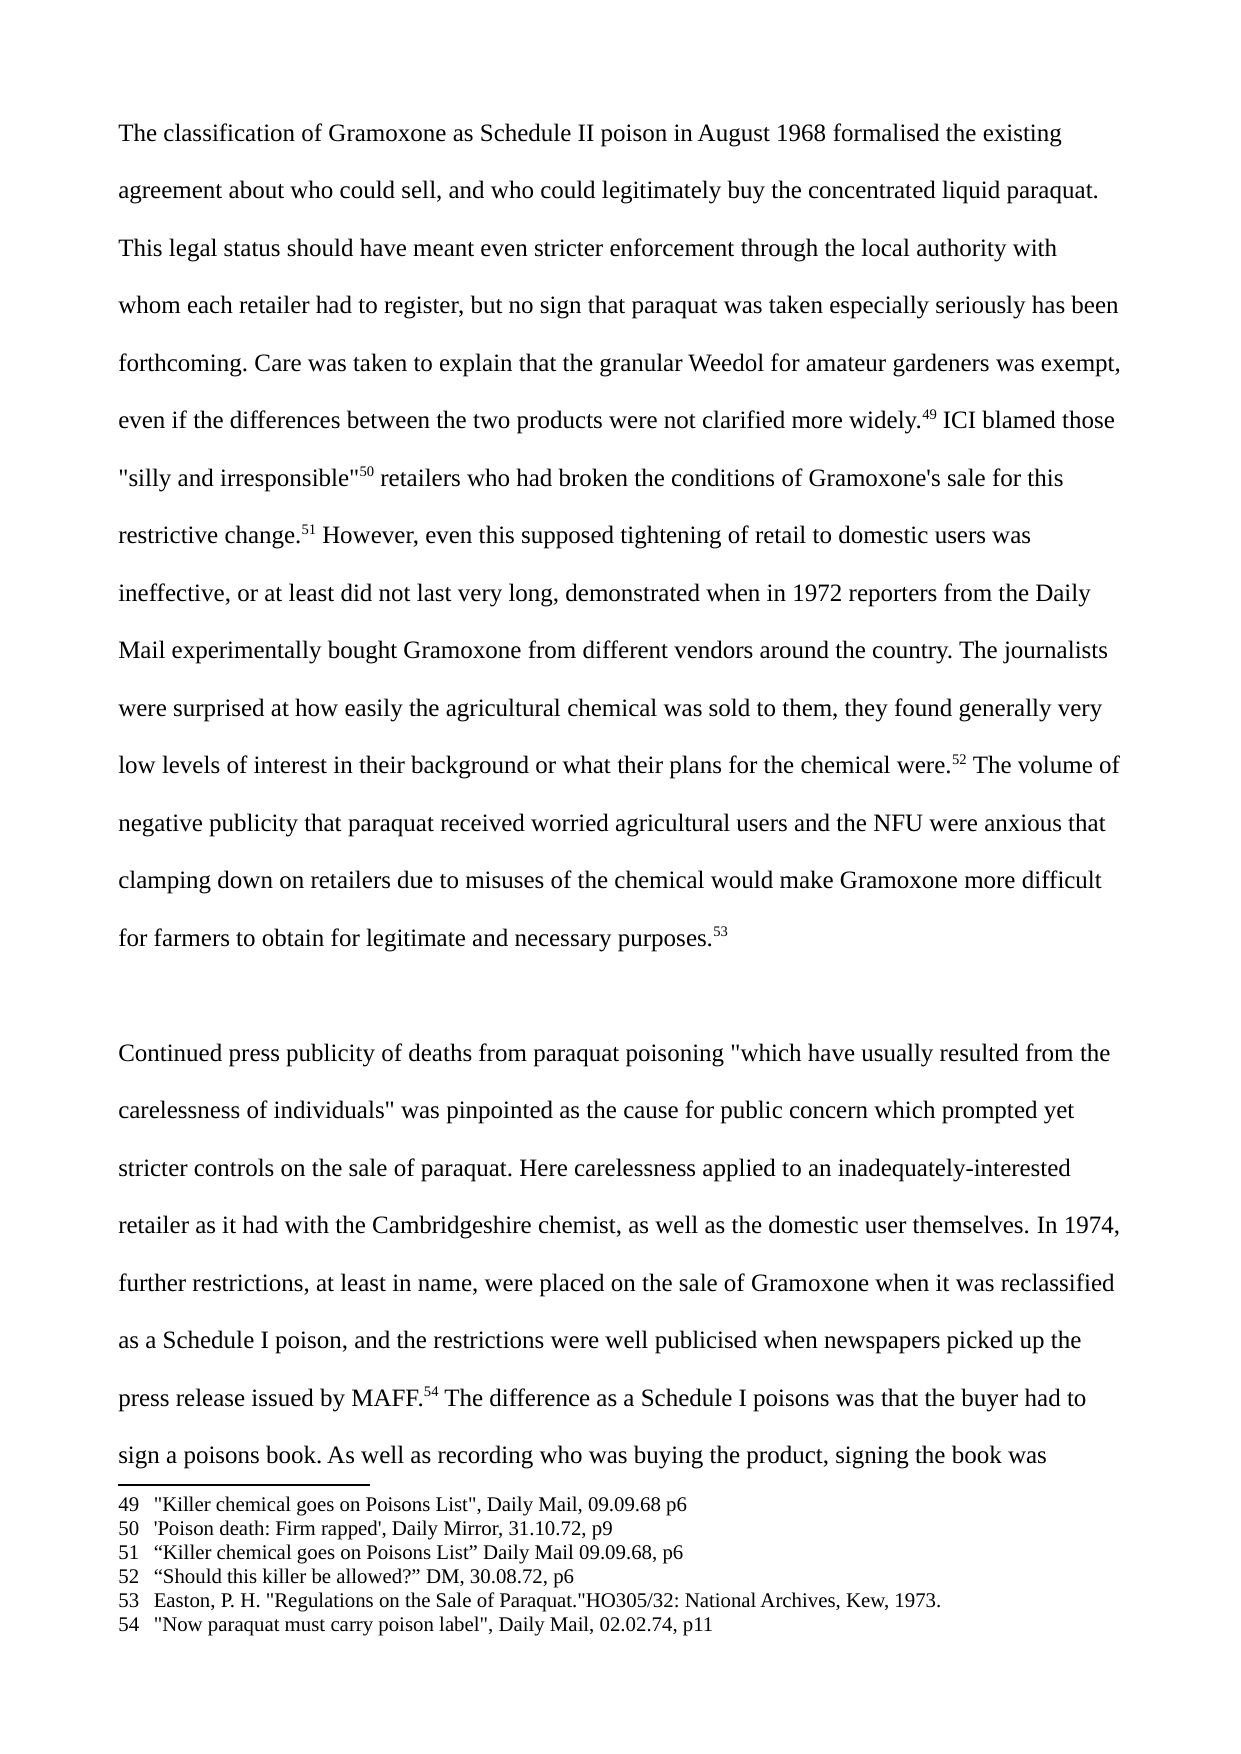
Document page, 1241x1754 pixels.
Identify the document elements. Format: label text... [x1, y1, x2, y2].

text Easton, P. H. "Regulations on the Sale of Paraquat."HO305/32: National Archives, Kew, 1973. [118, 1588, 1122, 1612]
text Continued press publicity of deaths from paraquat poisoning "which have usually resulted from the carelessness of individuals" was pinpointed as the cause for public concern which prompted yet stricter controls on the sale of paraquat. Here carelessness applied to an inadequately-interested retailer as it had with the Cambridgeshire chemist, as well as the domestic user themselves. In 1974, further restrictions, at least in name, were placed on the sale of Gramoxone when it was reclassified as a Schedule I poison, and the restrictions were well publicised when newspapers picked up the press release issued by MAFF. The difference as a Schedule I poisons was that the buyer had to sign a poisons book. As well as recording who was buying the product, signing the book was [118, 1038, 1122, 1469]
text 'Poison death: Firm rapped', Daily Mirror, 31.10.72, p9 [118, 1516, 1122, 1539]
text "Killer chemical goes on Poisons List", Daily Mail, 09.09.68 p6 [118, 1491, 1122, 1516]
text “Should this killer be allowed?” DM, 30.08.72, p6 [118, 1564, 1122, 1588]
text “Killer chemical goes on Poisons List” Daily Mail 09.09.68, p6 [118, 1539, 1122, 1564]
text The classification of Gramoxone as Schedule II poison in August 1968 formalised the existing agreement about who could sell, and who could legitimately buy the concentrated liquid paraquat. This legal status should have meant even stricter enforcement through the local authority with whom each retailer had to register, but no sign that paraquat was taken especially seriously has been forthcoming. Care was taken to explain that the granular Weedol for amateur gardeners was exempt, even if the differences between the two products were not clarified more widely. ICI blamed those "silly and irresponsible" retailers who had broken the conditions of Gramoxone's sale for this restrictive change. However, even this supposed tightening of retail to domestic users was ineffective, or at least did not last very long, demonstrated when in 1972 reporters from the Daily Mail experimentally bought Gramoxone from different vendors around the country. The journalists were surprised at how easily the agricultural chemical was sold to them, they found generally very low levels of interest in their background or what their plans for the chemical were. The volume of negative publicity that paraquat received worried agricultural users and the NFU were anxious that clamping down on retailers due to misuses of the chemical would make Gramoxone more difficult for farmers to obtain for legitimate and necessary purposes. [118, 118, 1122, 952]
text "Now paraquat must carry poison label", Daily Mail, 02.02.74, p11 [118, 1612, 1122, 1636]
